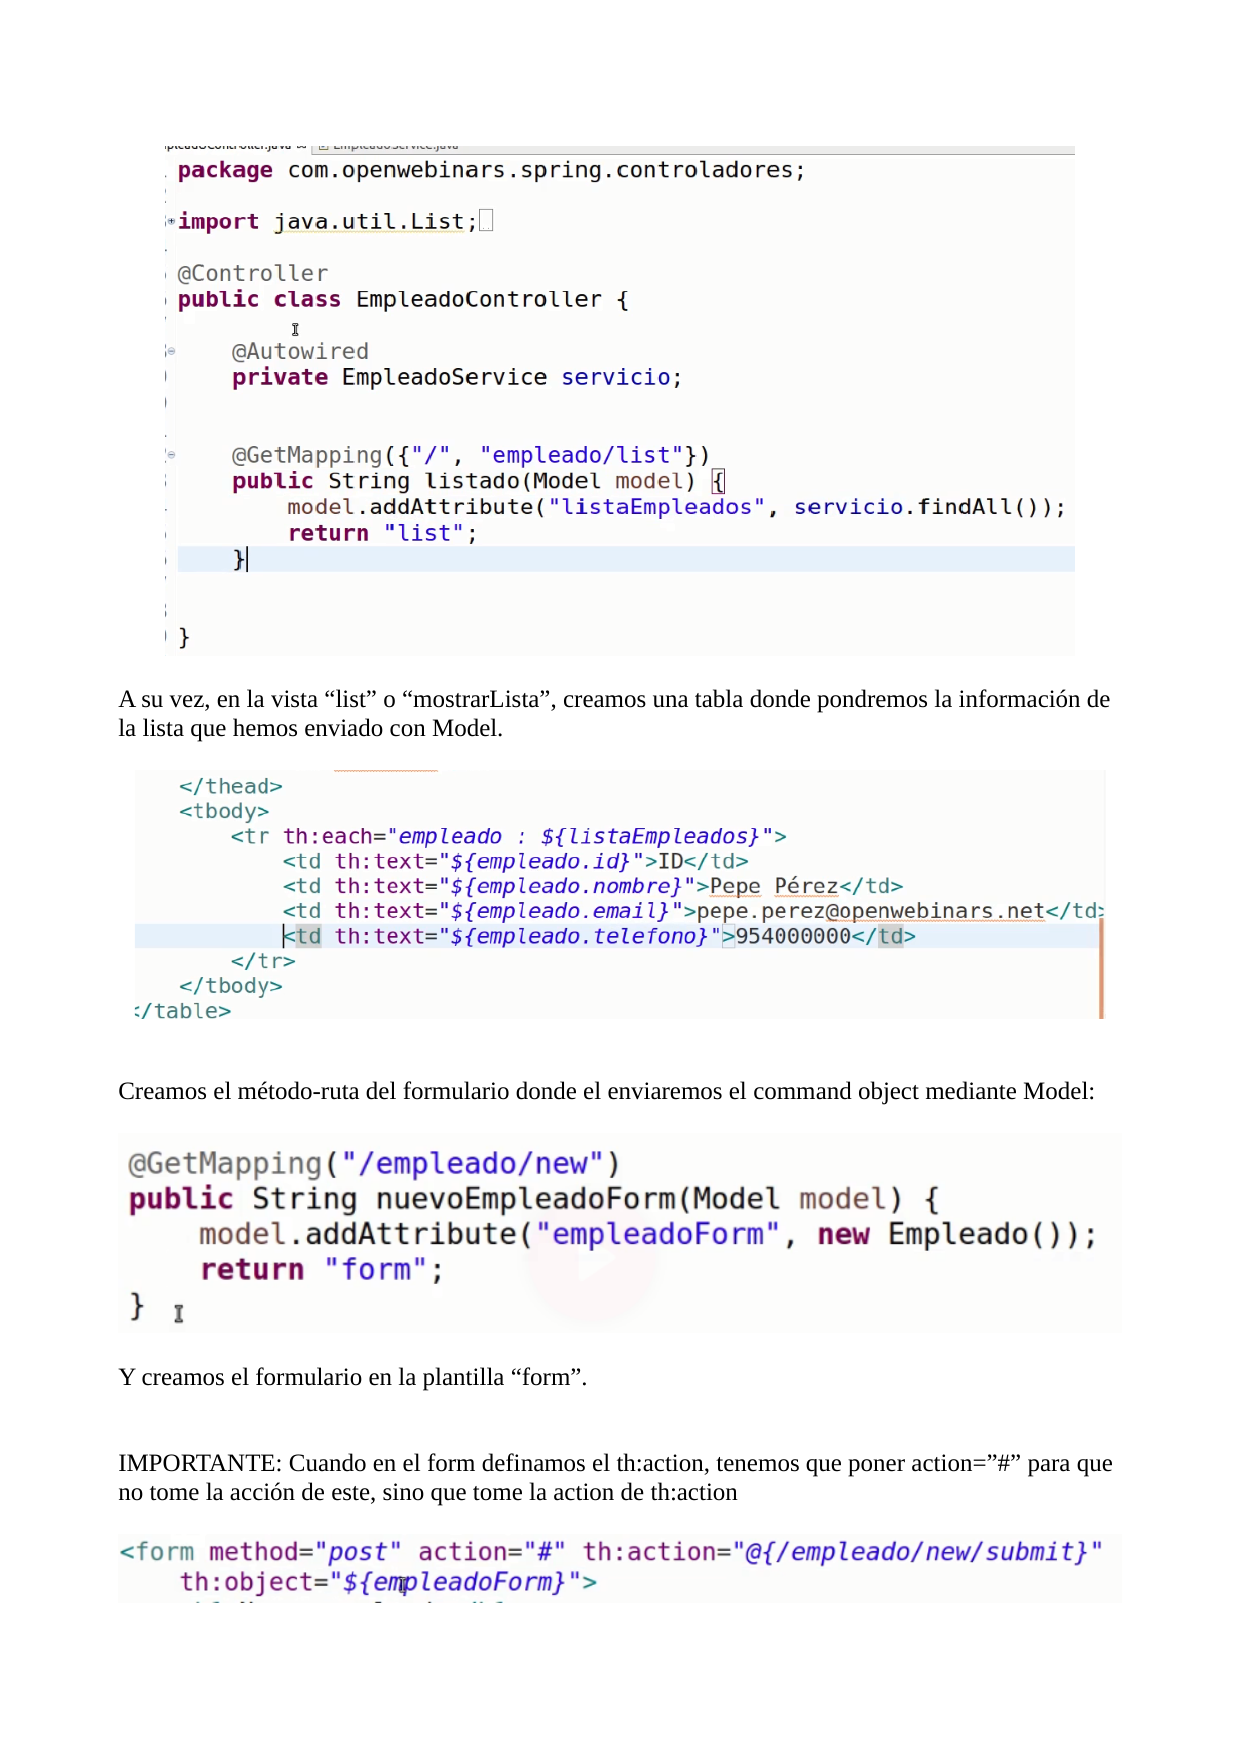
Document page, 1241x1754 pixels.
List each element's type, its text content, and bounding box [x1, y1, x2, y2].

text Creamos el método-ruta del formulario donde el enviaremos el command object mediante Model: [118, 1076, 1122, 1104]
picture [118, 1133, 1123, 1333]
picture [118, 1534, 1123, 1603]
text IMPORTANTE: Cuando en el form definamos el th:action, tenemos que poner action=”#” para que no tome la acción de este, sino que tome la action de th:action [118, 1448, 1122, 1505]
picture [134, 770, 1106, 1019]
text A su vez, en la vista “list” o “mostrarLista”, creamos una tabla donde pondremos la información de la lista que hemos enviado con Model. [118, 684, 1122, 742]
picture [165, 146, 1075, 656]
text Y creamos el formulario en la plantilla “form”. [118, 1362, 1122, 1390]
